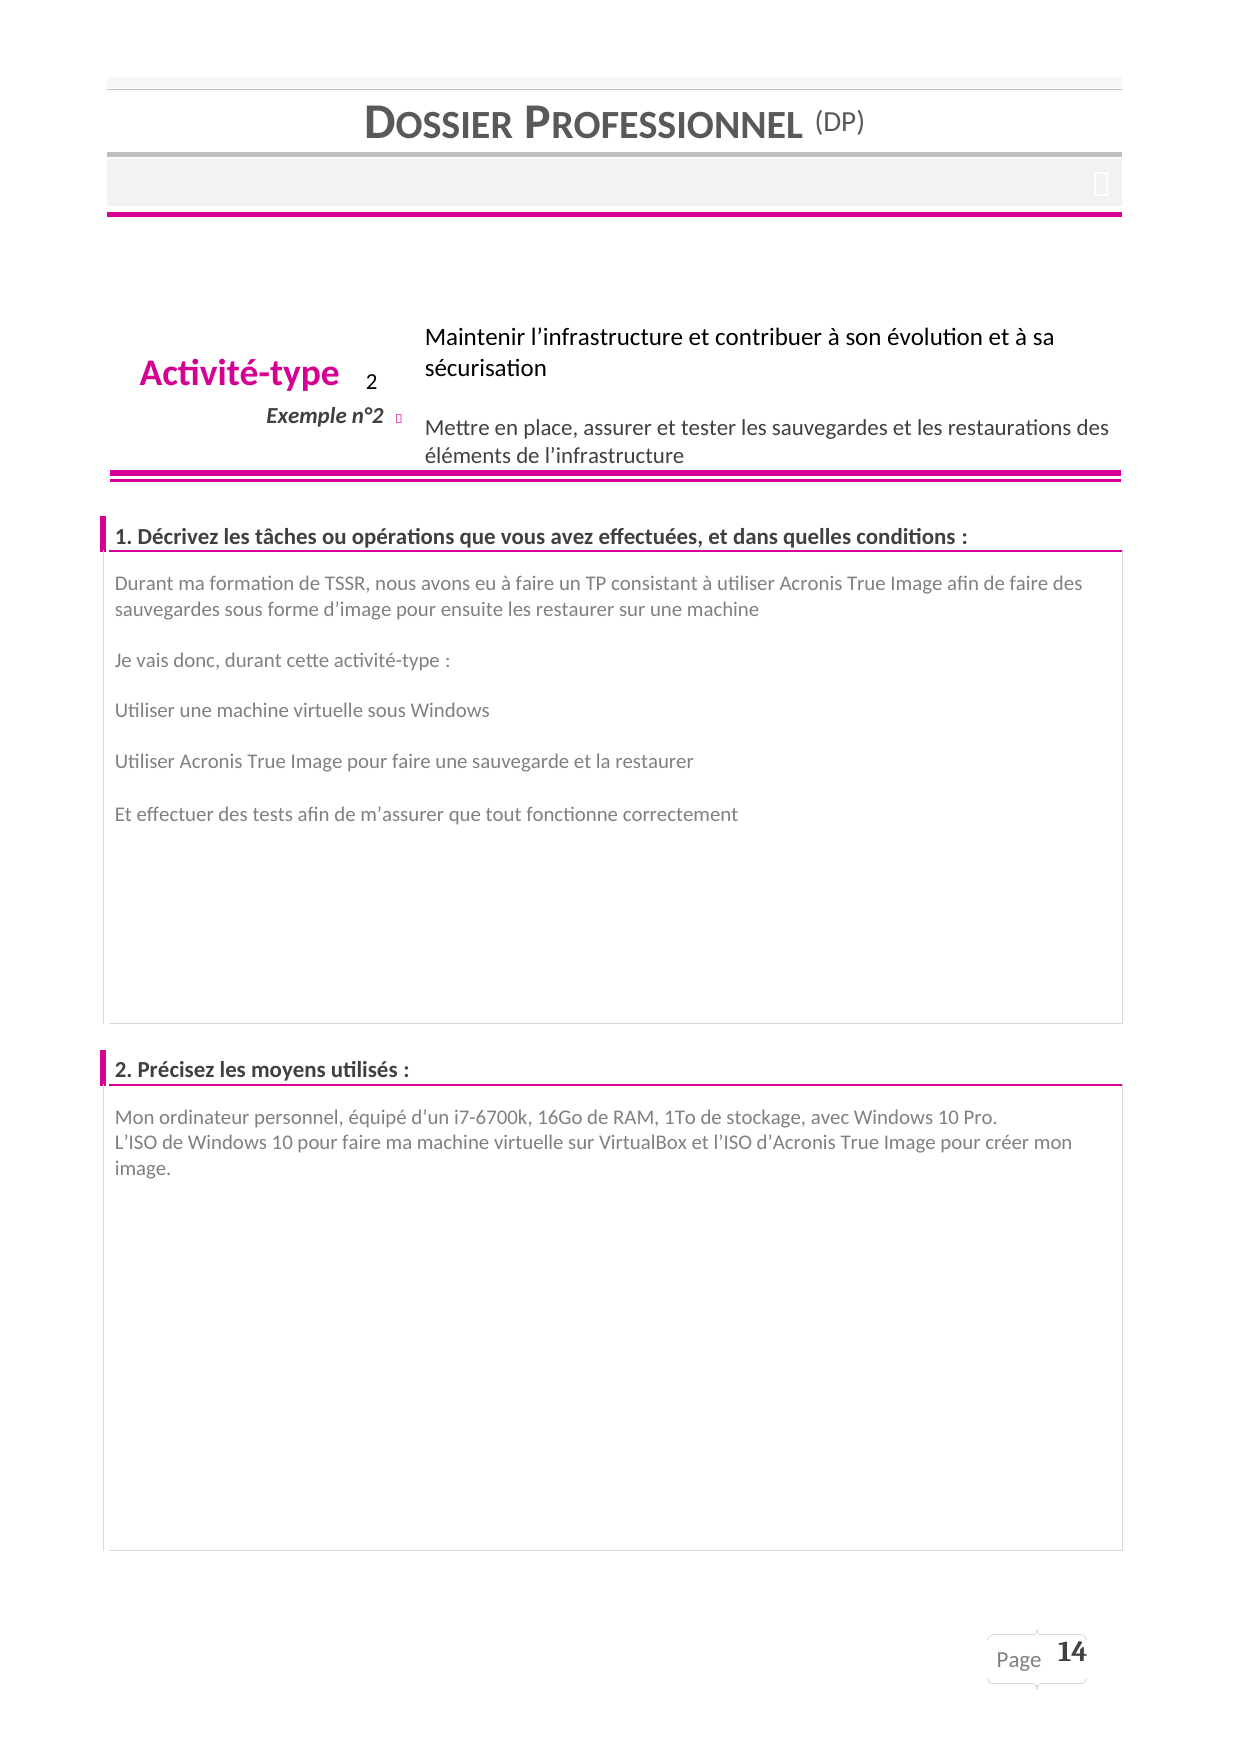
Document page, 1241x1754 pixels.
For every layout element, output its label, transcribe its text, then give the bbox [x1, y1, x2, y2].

table_header [103, 245, 354, 316]
table_cell 2. Précisez les moyens utilisés : [106, 1050, 1122, 1084]
table_cell Activité-type [103, 316, 354, 395]
table_header [413, 245, 1122, 316]
table_cell Mon ordinateur personnel, équipé d’un i7-6700k, 16Go de RAM, 1To de stockage, avec Windows 10 Pro. L’ISO de Windows 10 pour faire ma machine virtuelle sur VirtualBox et l’ISO d’Acronis True Image pour créer mon image. [104, 1084, 1122, 1550]
table_cell [103, 470, 413, 516]
table_header [354, 245, 413, 316]
table_cell Mettre en place, assurer et tester les sauvegardes et les restaurations des éléments de l’infrastructure [413, 395, 1122, 469]
table_cell Maintenir l’infrastructure et contribuer à son évolution et à sa sécurisation [413, 316, 1122, 395]
table_cell Durant ma formation de TSSR, nous avons eu à faire un TP consistant à utiliser Acronis True Image afin de faire des sauvegardes sous forme d’image pour ensuite les restaurer sur une machine Je vais donc, durant cette activité-type : Utiliser une machine virtuelle sous Windows Utiliser Acronis True Image pour faire une sauvegarde et la restaurer Et effectuer des tests afin de m’assurer que tout fonctionne correctement [104, 550, 1122, 1022]
table_cell Exemple n°2  [103, 395, 413, 469]
table_cell [103, 1550, 1122, 1585]
table_cell 1. Décrivez les tâches ou opérations que vous avez effectuées, et dans quelles conditions : [106, 516, 1122, 550]
table_cell [103, 1023, 1122, 1050]
table_cell [413, 470, 1122, 516]
table_cell 2 [354, 316, 413, 395]
